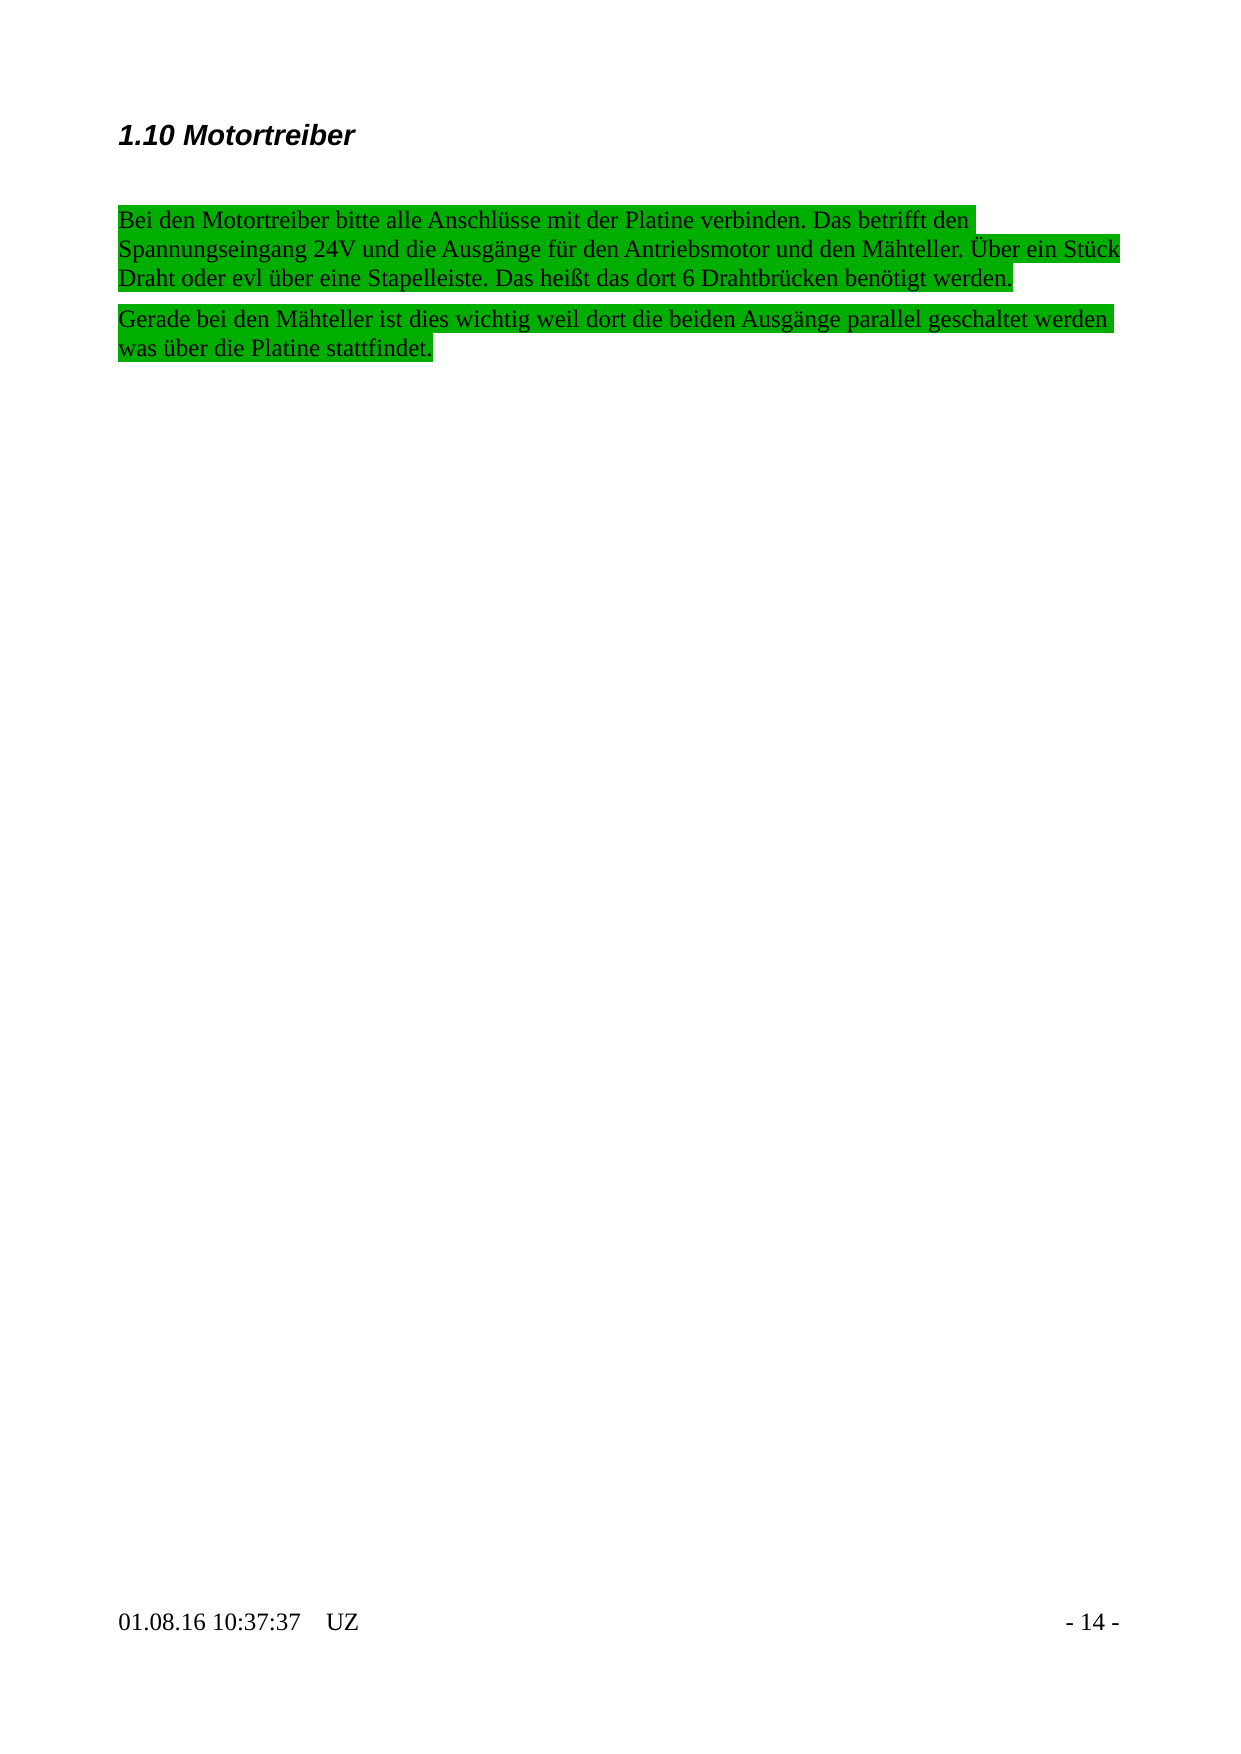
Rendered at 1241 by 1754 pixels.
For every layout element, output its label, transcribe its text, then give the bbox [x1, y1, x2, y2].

subtitle 1.10 Motortreiber [118, 118, 1122, 152]
text Bei den Motortreiber bitte alle Anschlüsse mit der Platine verbinden. Das betrifft den Spannungseingang 24V und die Ausgänge für den Antriebsmotor und den Mähteller. Über ein Stück Draht oder evl über eine Stapelleiste. Das heißt das dort 6 Drahtbrücken benötigt werden. [118, 205, 1122, 292]
text Gerade bei den Mähteller ist dies wichtig weil dort die beiden Ausgänge parallel geschaltet werden was über die Platine stattfindet. [118, 304, 1122, 362]
